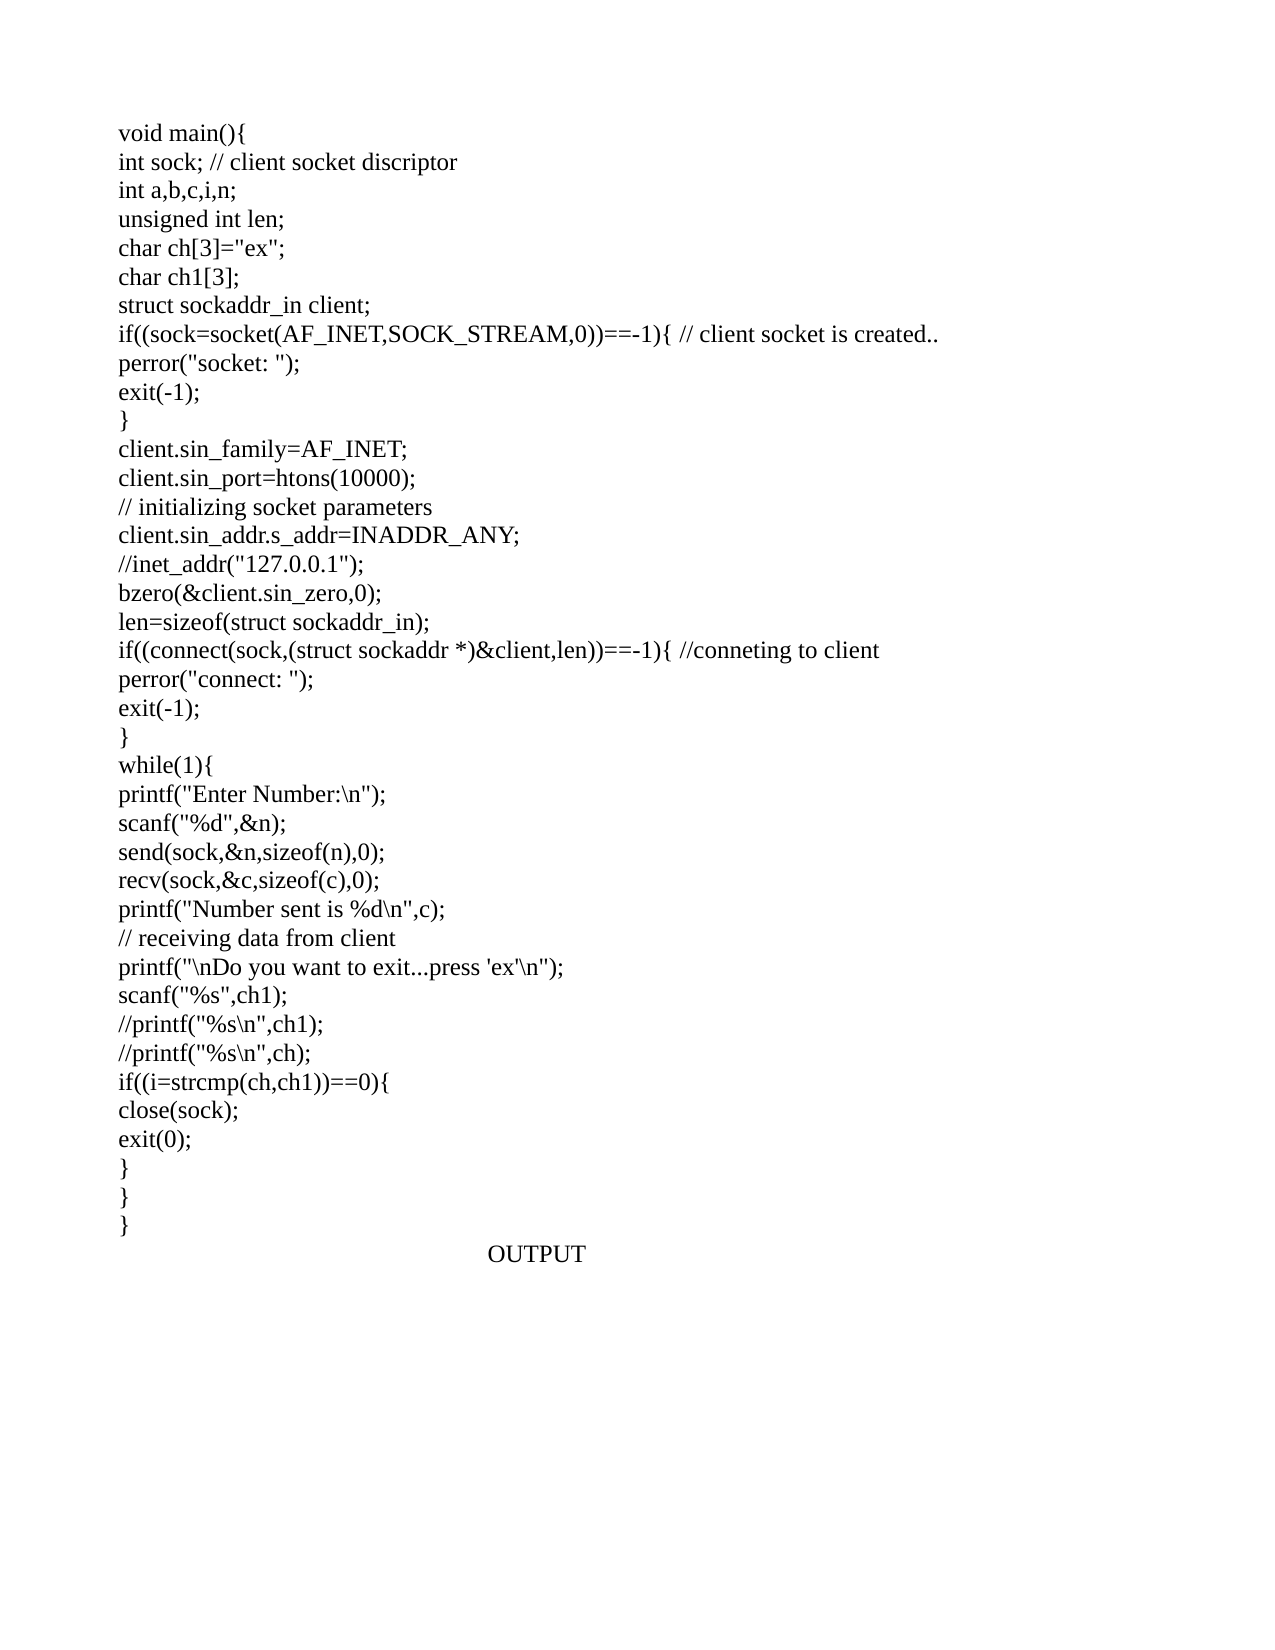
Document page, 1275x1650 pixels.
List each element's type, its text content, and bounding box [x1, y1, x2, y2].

text printf("Number sent is %d\n",c); [118, 894, 1157, 923]
text exit(-1); [118, 693, 1157, 722]
text len=sizeof(struct sockaddr_in); [118, 607, 1157, 636]
text client.sin_port=htons(10000); [118, 463, 1157, 492]
text // initializing socket parameters [118, 492, 1157, 521]
text printf("\nDo you want to exit...press 'ex'\n"); [118, 952, 1157, 981]
text if((i=strcmp(ch,ch1))==0){ [118, 1067, 1157, 1096]
text printf("Enter Number:\n"); [118, 779, 1157, 808]
text void main(){ [118, 118, 1157, 147]
text } [118, 722, 1157, 751]
text OUTPUT [118, 1239, 1157, 1268]
text //printf("%s\n",ch1); [118, 1009, 1157, 1038]
text perror("socket: "); [118, 348, 1157, 377]
text perror("connect: "); [118, 664, 1157, 693]
text //printf("%s\n",ch); [118, 1038, 1157, 1067]
text struct sockaddr_in client; [118, 291, 1157, 319]
text } [118, 406, 1157, 434]
text if((connect(sock,(struct sockaddr *)&client,len))==-1){ //conneting to client [118, 636, 1157, 664]
text client.sin_family=AF_INET; [118, 434, 1157, 463]
text client.sin_addr.s_addr=INADDR_ANY; [118, 521, 1157, 549]
text scanf("%d",&n); [118, 808, 1157, 837]
text unsigned int len; [118, 204, 1157, 233]
text } [118, 1211, 1157, 1239]
text close(sock); [118, 1096, 1157, 1124]
text int a,b,c,i,n; [118, 176, 1157, 204]
text recv(sock,&c,sizeof(c),0); [118, 866, 1157, 894]
text if((sock=socket(AF_INET,SOCK_STREAM,0))==-1){ // client socket is created.. [118, 319, 1157, 348]
text bzero(&client.sin_zero,0); [118, 578, 1157, 607]
text exit(-1); [118, 377, 1157, 406]
text char ch1[3]; [118, 262, 1157, 291]
text scanf("%s",ch1); [118, 981, 1157, 1009]
text // receiving data from client [118, 923, 1157, 952]
text } [118, 1182, 1157, 1211]
text //inet_addr("127.0.0.1"); [118, 549, 1157, 578]
text char ch[3]="ex"; [118, 233, 1157, 262]
text exit(0); [118, 1124, 1157, 1153]
text while(1){ [118, 751, 1157, 779]
text int sock; // client socket discriptor [118, 147, 1157, 176]
text send(sock,&n,sizeof(n),0); [118, 837, 1157, 866]
text } [118, 1153, 1157, 1182]
